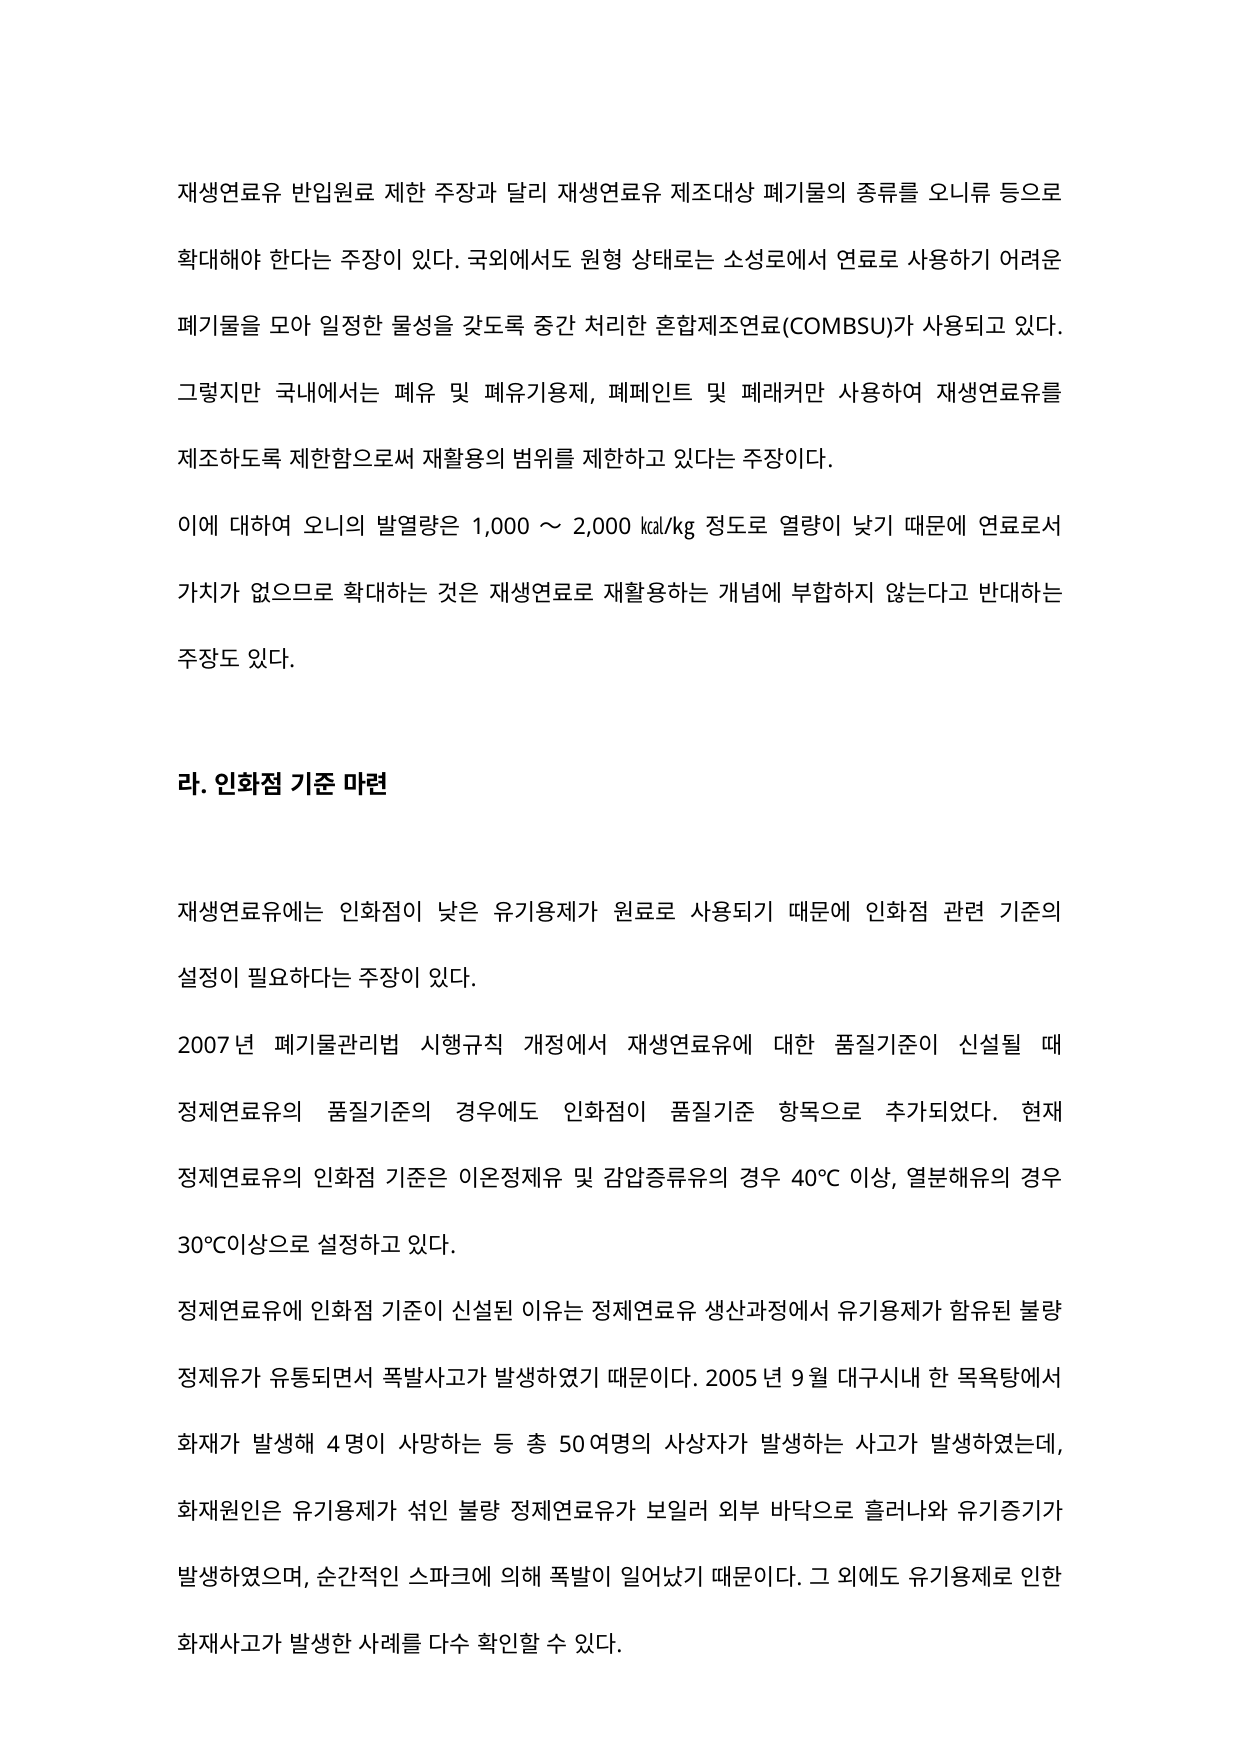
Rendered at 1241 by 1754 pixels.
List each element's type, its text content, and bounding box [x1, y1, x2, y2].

text 재생연료유에는 인화점이 낮은 유기용제가 원료로 사용되기 때문에 인화점 관련 기준의 설정이 필요하다는 주장이 있다. [177, 894, 1063, 993]
text 라. 인화점 기준 마련 [177, 764, 1063, 801]
text 재생연료유 반입원료 제한 주장과 달리 재생연료유 제조대상 폐기물의 종류를 오니류 등으로 확대해야 한다는 주장이 있다. 국외에서도 원형 상태로는 소성로에서 연료로 사용하기 어려운 폐기물을 모아 일정한 물성을 갖도록 중간 처리한 혼합제조연료(COMBSU)가 사용되고 있다. 그렇지만 국내에서는 폐유 및 폐유기용제, 폐페인트 및 폐래커만 사용하여 재생연료유를 제조하도록 제한함으로써 재활용의 범위를 제한하고 있다는 주장이다. [177, 175, 1063, 474]
text 정제연료유에 인화점 기준이 신설된 이유는 정제연료유 생산과정에서 유기용제가 함유된 불량 정제유가 유통되면서 폭발사고가 발생하였기 때문이다. 2005년 9월 대구시내 한 목욕탕에서 화재가 발생해 4명이 사망하는 등 총 50여명의 사상자가 발생하는 사고가 발생하였는데, 화재원인은 유기용제가 섞인 불량 정제연료유가 보일러 외부 바닥으로 흘러나와 유기증기가 발생하였으며, 순간적인 스파크에 의해 폭발이 일어났기 때문이다. 그 외에도 유기용제로 인한 화재사고가 발생한 사례를 다수 확인할 수 있다. [177, 1293, 1063, 1659]
text 이에 대하여 오니의 발열량은 1,000 ～ 2,000 ㎉/㎏ 정도로 열량이 낮기 때문에 연료로서 가치가 없으므로 확대하는 것은 재생연료로 재활용하는 개념에 부합하지 않는다고 반대하는 주장도 있다. [177, 508, 1063, 674]
text 2007년 폐기물관리법 시행규칙 개정에서 재생연료유에 대한 품질기준이 신설될 때 정제연료유의 품질기준의 경우에도 인화점이 품질기준 항목으로 추가되었다. 현재 정제연료유의 인화점 기준은 이온정제유 및 감압증류유의 경우 40℃ 이상, 열분해유의 경우 30℃이상으로 설정하고 있다. [177, 1027, 1063, 1260]
